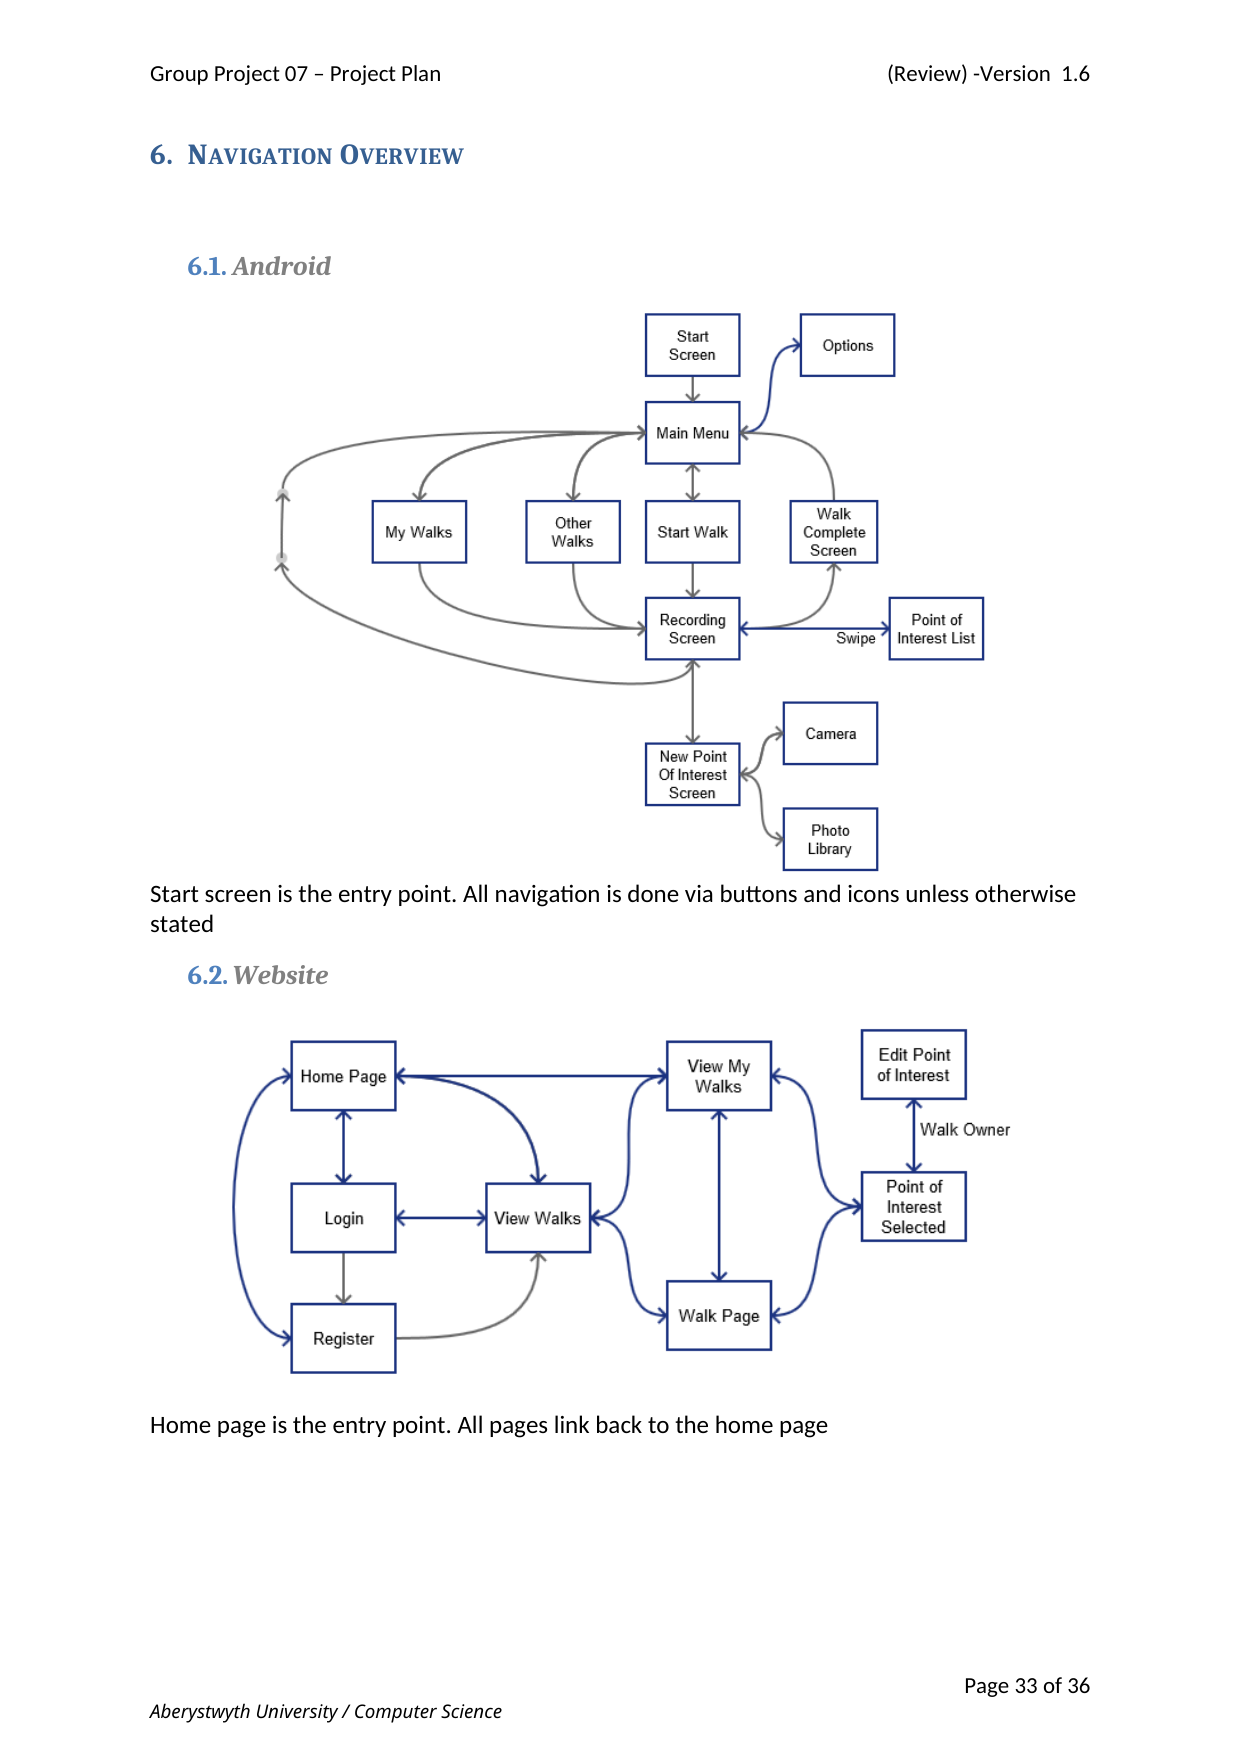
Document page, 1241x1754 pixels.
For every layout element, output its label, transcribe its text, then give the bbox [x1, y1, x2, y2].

subtitle Android [187, 251, 1090, 282]
subtitle Website [187, 960, 1090, 991]
text Home page is the entry point. All pages link back to the home page [150, 1409, 1090, 1440]
subtitle Navigation Overview [150, 138, 1090, 172]
text Start screen is the entry point. All navigation is done via buttons and icons unless otherwise stated [150, 878, 1090, 939]
